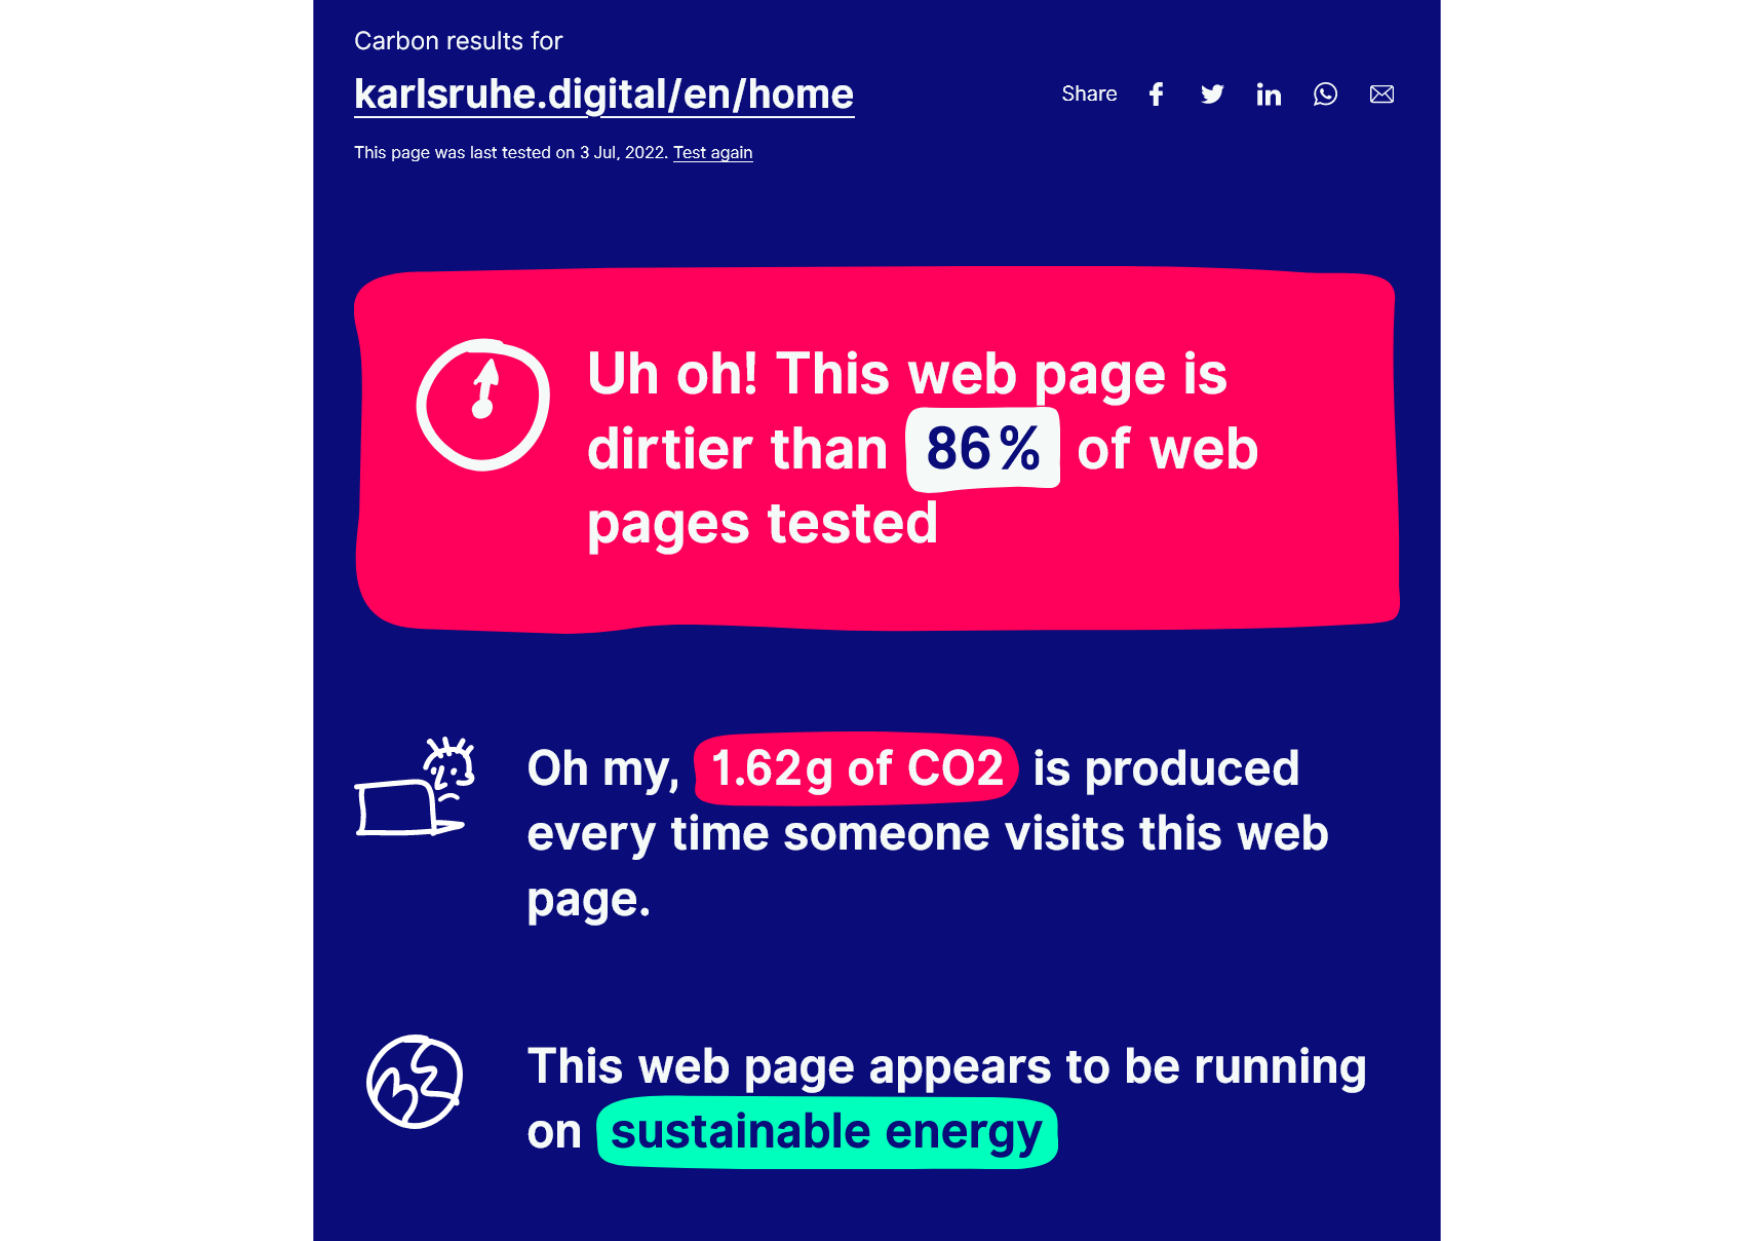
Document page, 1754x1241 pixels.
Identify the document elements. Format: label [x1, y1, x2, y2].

picture [313, 0, 1441, 1241]
